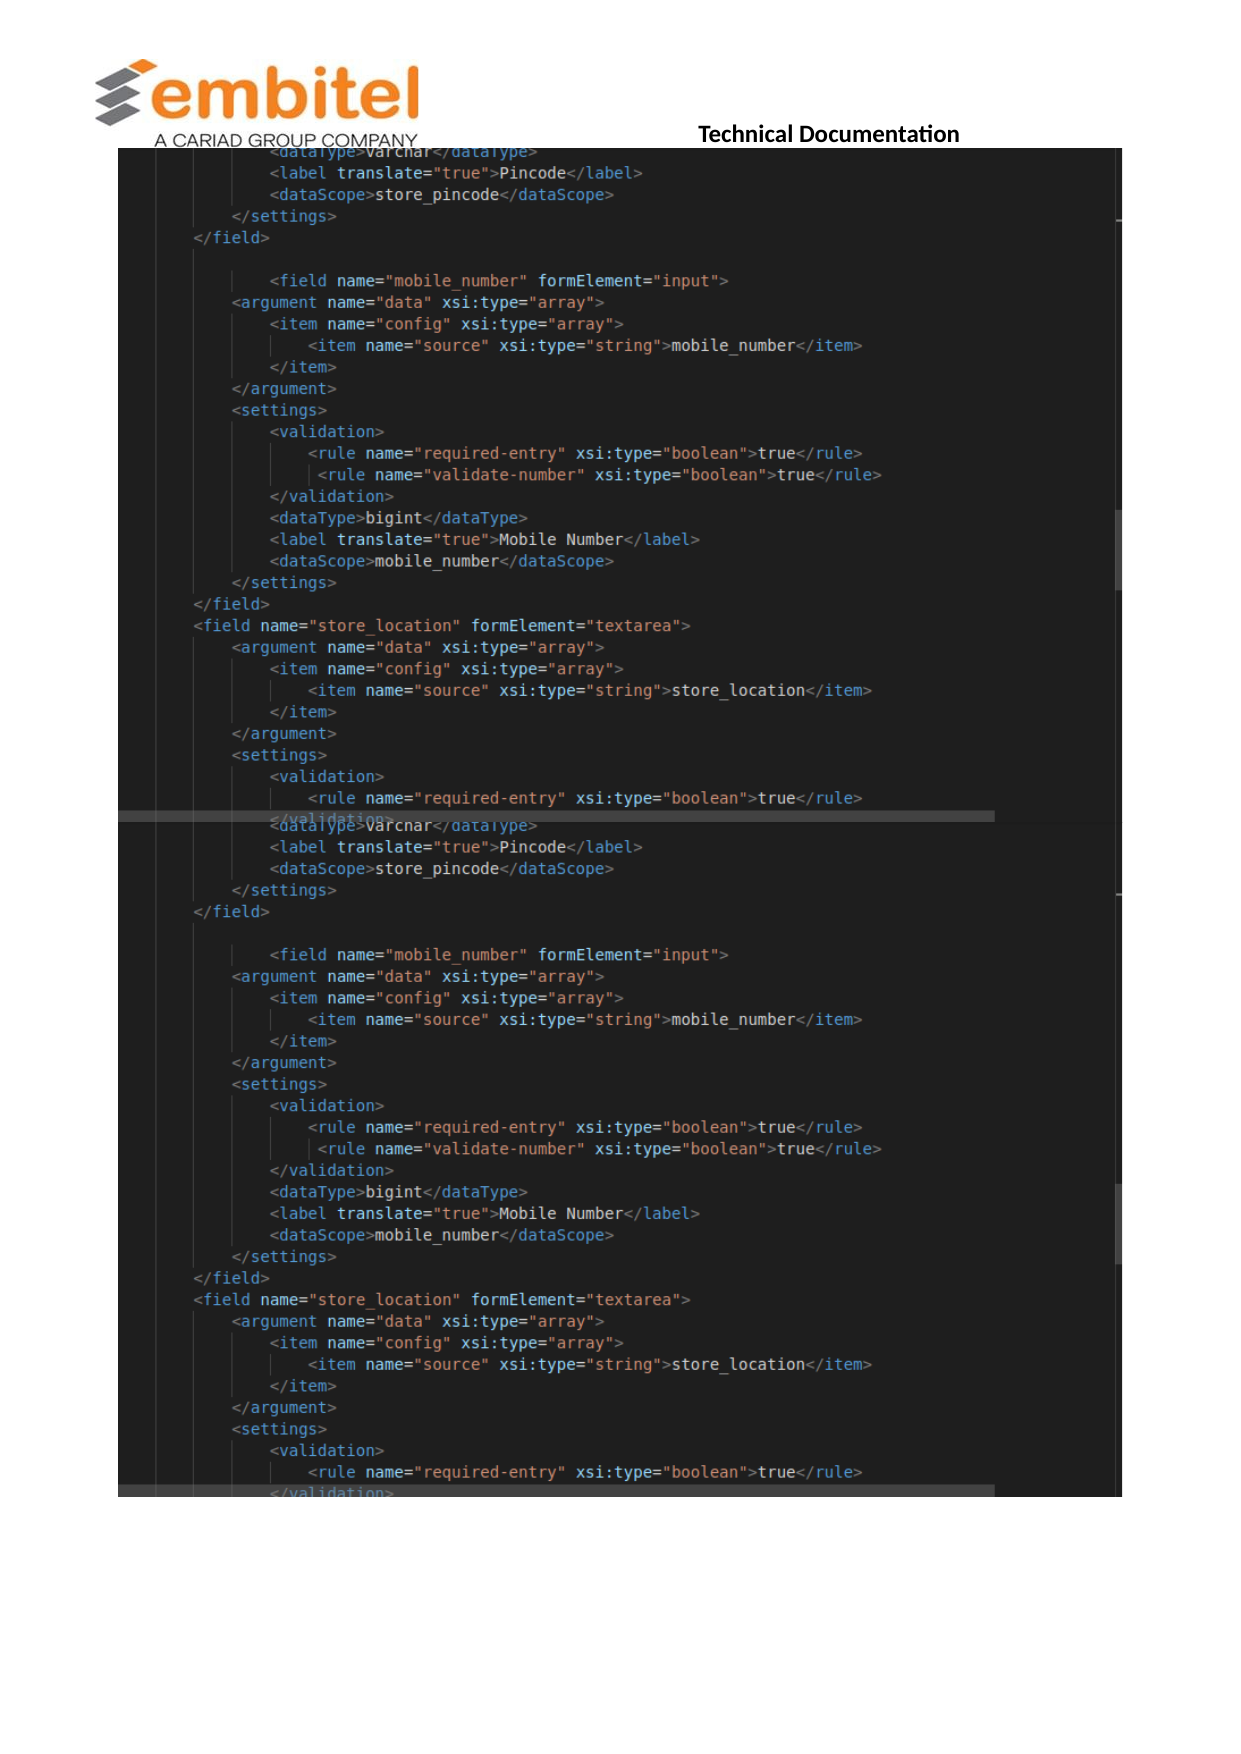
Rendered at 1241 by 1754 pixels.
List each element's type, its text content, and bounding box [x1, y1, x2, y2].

picture [95, 59, 1123, 1497]
text Technical Documentation [419, 118, 1122, 148]
